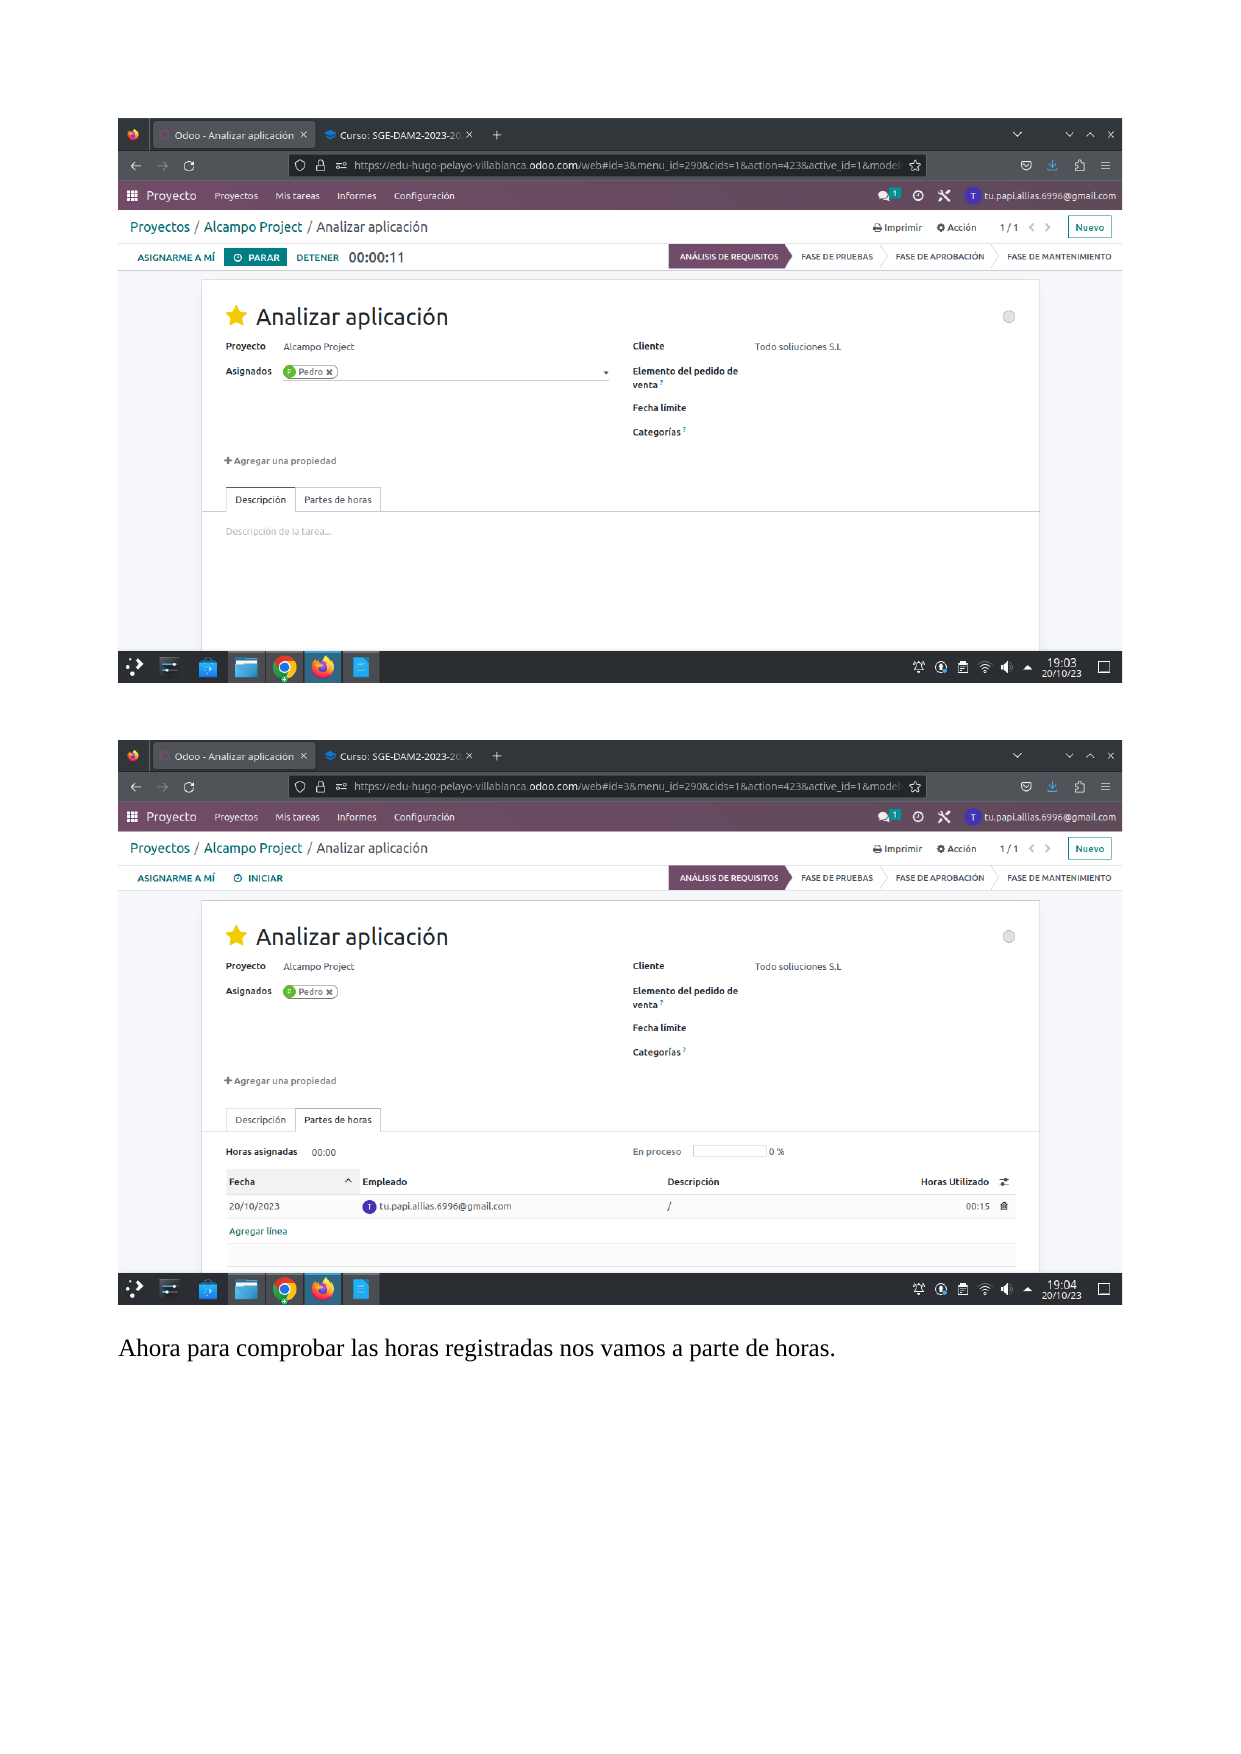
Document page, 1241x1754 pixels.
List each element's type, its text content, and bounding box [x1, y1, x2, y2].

text Ahora para comprobar las horas registradas nos vamos a parte de horas. [118, 1333, 1122, 1362]
picture [118, 740, 1123, 1305]
picture [118, 118, 1123, 683]
